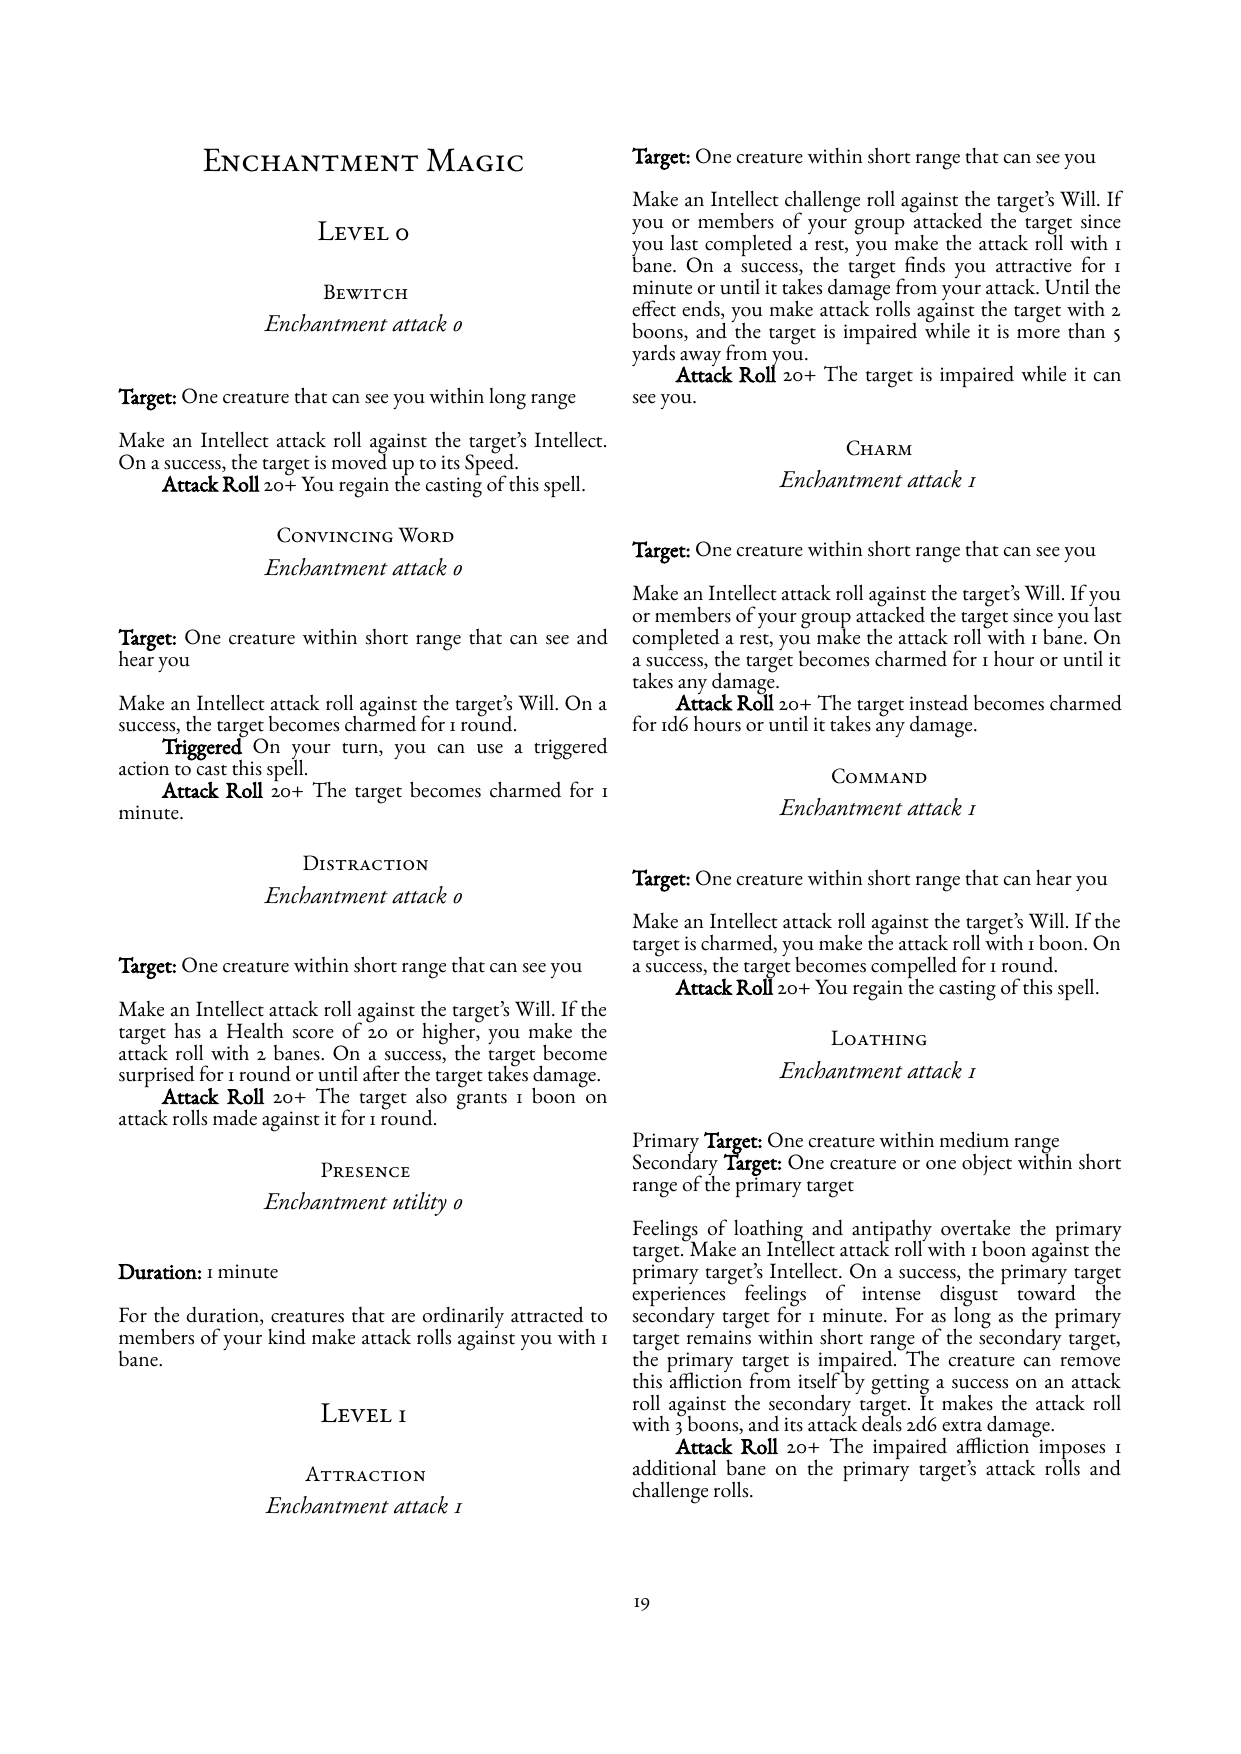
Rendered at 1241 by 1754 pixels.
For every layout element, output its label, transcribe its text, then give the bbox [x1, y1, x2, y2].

list Target: One creature that can see you within long range [118, 368, 608, 410]
text Make an Intellect attack roll against the target’s Will. If the target has a Health score of 20 or higher, you make the attack roll with 2 banes. On a success, the target become surprised for 1 round or until after the target takes damage. [118, 991, 608, 1088]
text Attack Roll 20+ You regain the casting of this spell. [632, 979, 1122, 1001]
subtitle Level 1 [118, 1402, 608, 1431]
text Feelings of loathing and antipathy overtake the primary target. Make an Intellect attack roll with 1 boon against the primary target’s Intellect. On a success, the primary target experiences feelings of intense disgust toward the secondary target for 1 minute. For as long as the primary target remains within short range of the secondary target, the primary target is impaired. The creature can remove this affliction from itself by getting a success on an attack roll against the secondary target. It makes the attack roll with 3 boons, and its attack deals 2d6 extra damage. [632, 1209, 1122, 1438]
subtitle Distraction [118, 855, 608, 877]
text Attack Roll 20+ The target also grants 1 boon on attack rolls made against it for 1 round. [118, 1088, 608, 1132]
subtitle Enchantment attack 0 [118, 886, 608, 910]
subtitle Bewitch [118, 284, 608, 306]
text Attack Roll 20+ You regain the casting of this spell. [118, 476, 608, 498]
list Target: One creature within short range that can see you [641, 148, 1122, 169]
subtitle Enchantment attack 1 [632, 798, 1122, 822]
text Attack Roll 20+ The target is impaired while it can see you. [632, 366, 1122, 410]
subtitle Enchantment attack 1 [632, 1061, 1122, 1085]
list Target: One creature within short range that can hear you [632, 852, 1122, 891]
list Target: One creature within short range that can see and hear you [118, 612, 608, 673]
subtitle Presence [118, 1161, 608, 1183]
text Make an Intellect challenge roll against the target’s Will. If you or members of your group attacked the target since you last completed a rest, you make the attack roll with 1 bane. On a success, the target finds you attractive for 1 minute or until it takes damage from your attack. Until the effect ends, you make attack rolls against the target with 2 boons, and the target is impaired while it is more than 5 yards away from you. [632, 181, 1122, 366]
subtitle Charm [632, 439, 1122, 461]
text Make an Intellect attack roll against the target’s Will. On a success, the target becomes charmed for 1 round. [118, 684, 608, 738]
text Make an Intellect attack roll against the target’s Will. If you or members of your group attacked the target since you last completed a rest, you make the attack roll with 1 bane. On a success, the target becomes charmed for 1 hour or until it takes any damage. [632, 575, 1122, 694]
text Attack Roll 20+ The impaired affliction imposes 1 additional bane on the primary target’s attack rolls and challenge rolls. [632, 1438, 1122, 1504]
subtitle Enchantment attack 0 [118, 314, 608, 339]
subtitle Enchantment attack 1 [632, 470, 1122, 494]
list Primary Target: One creature within medium range [632, 1115, 1122, 1154]
subtitle Enchantment Magic [118, 148, 608, 182]
list Target: One creature within short range that can see you [632, 524, 1122, 563]
list Secondary Target: One creature or one object within short range of the primary target [632, 1154, 1122, 1198]
text Attack Roll 20+ The target becomes charmed for 1 minute. [118, 782, 608, 826]
subtitle Attraction [118, 1466, 608, 1488]
subtitle Convincing Word [118, 527, 608, 549]
list Duration: 1 minute [118, 1246, 608, 1285]
subtitle Enchantment attack 1 [118, 1497, 608, 1521]
subtitle Enchantment attack 0 [118, 558, 608, 582]
list Target: One creature within short range that can see you [118, 940, 608, 979]
subtitle Command [632, 768, 1122, 789]
subtitle Enchantment utility 0 [118, 1192, 608, 1216]
text Attack Roll 20+ The target instead becomes charmed for 1d6 hours or until it takes any damage. [632, 694, 1122, 738]
text For the duration, creatures that are ordinarily attracted to members of your kind make attack rolls against you with 1 bane. [118, 1297, 608, 1373]
text Triggered On your turn, you can use a triggered action to cast this spell. [118, 738, 608, 782]
subtitle Loathing [632, 1030, 1122, 1052]
subtitle Level 0 [118, 220, 608, 248]
text Make an Intellect attack roll against the target’s Intellect. On a success, the target is moved up to its Speed. [118, 422, 608, 476]
text Make an Intellect attack roll against the target’s Will. If the target is charmed, you make the attack roll with 1 boon. On a success, the target becomes compelled for 1 round. [632, 903, 1122, 979]
